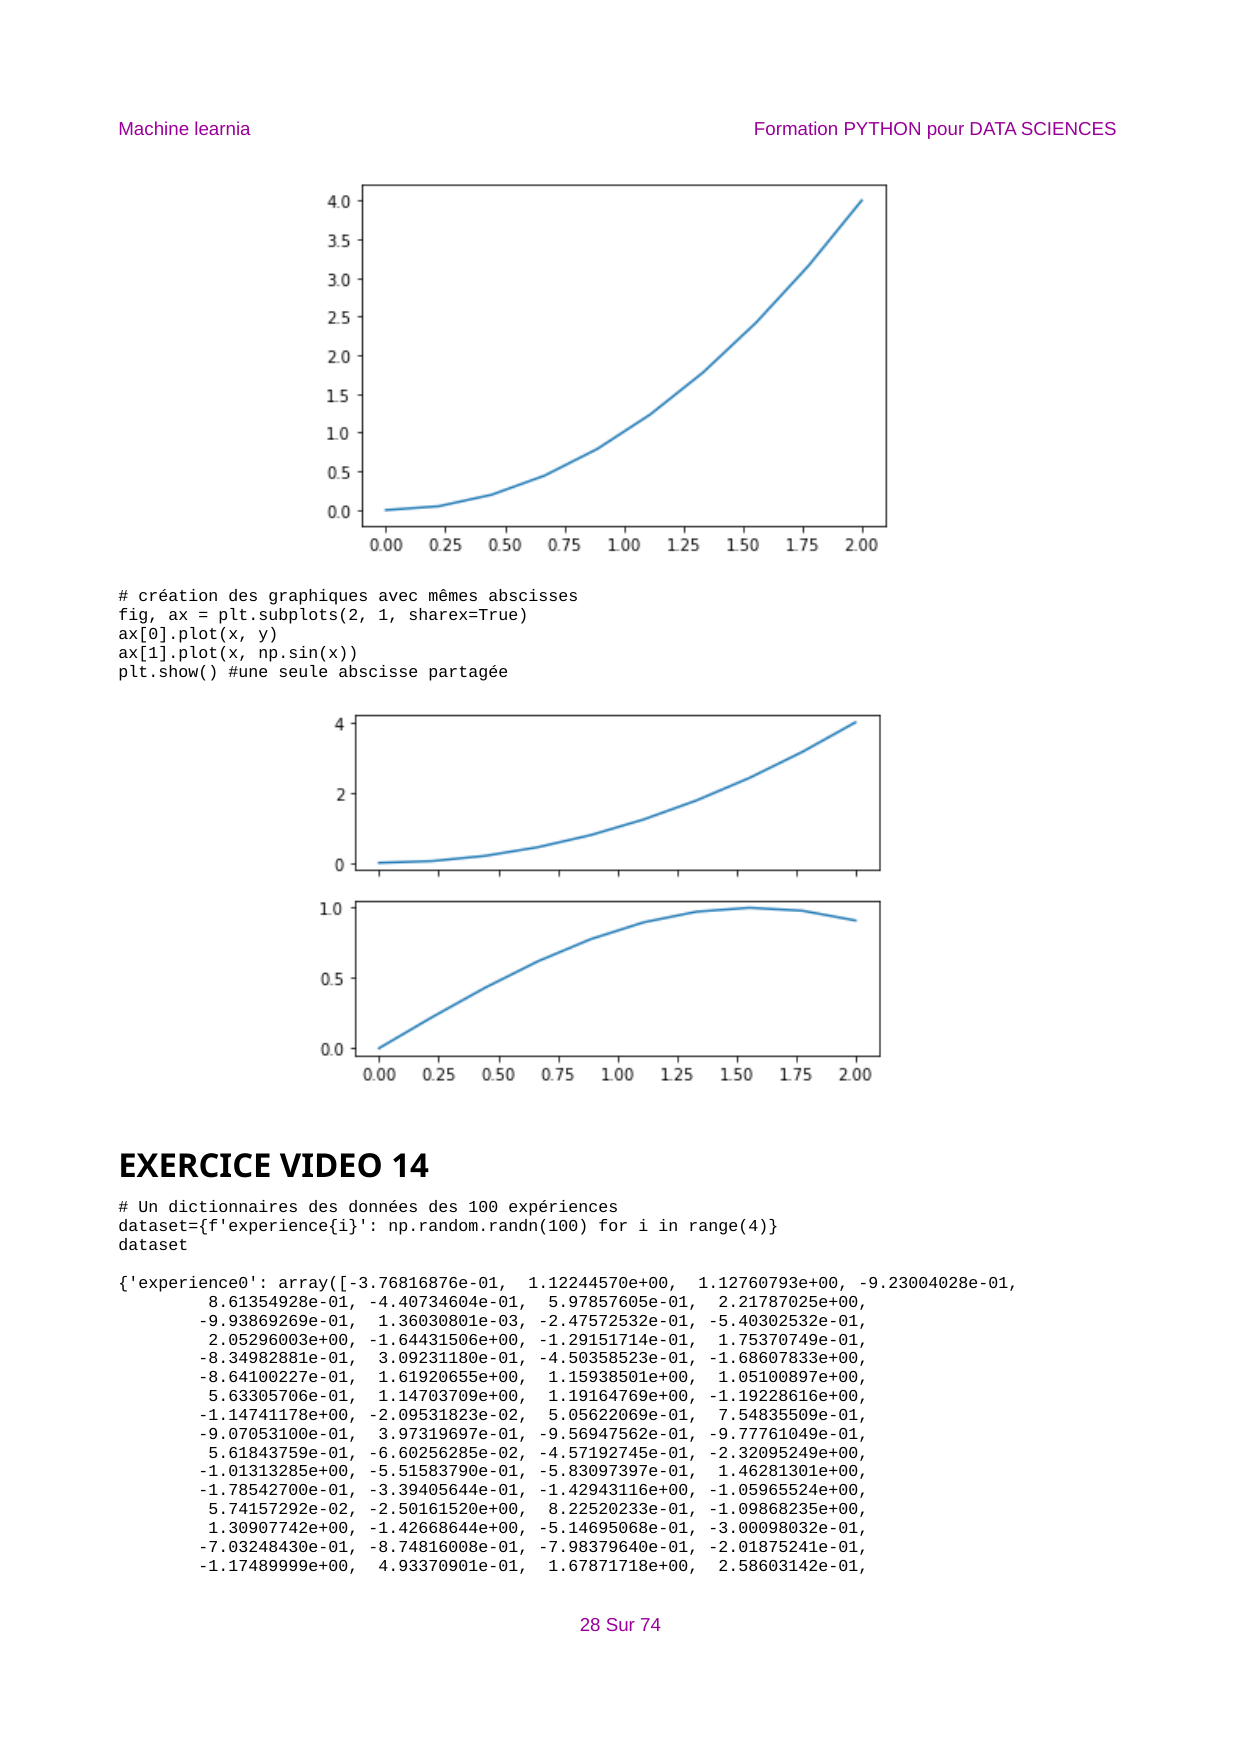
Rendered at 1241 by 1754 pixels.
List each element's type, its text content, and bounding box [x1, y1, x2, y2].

text ax[1].plot(x, np.sin(x)) [118, 644, 1122, 663]
text -9.93869269e-01, 1.36030801e-03, -2.47572532e-01, -5.40302532e-01, [118, 1312, 1122, 1331]
text # Un dictionnaires des données des 100 expériences [118, 1199, 1122, 1218]
text 5.61843759e-01, -6.60256285e-02, -4.57192745e-01, -2.32095249e+00, [118, 1444, 1122, 1463]
text -1.01313285e+00, -5.51583790e-01, -5.83097397e-01, 1.46281301e+00, [118, 1463, 1122, 1482]
subtitle EXERCICE VIDEO 14 [118, 1142, 1122, 1187]
text -1.78542700e-01, -3.39405644e-01, -1.42943116e+00, -1.05965524e+00, [118, 1482, 1122, 1501]
text plt.show() #une seule abscisse partagée [118, 663, 1122, 682]
text -1.17489999e+00, 4.93370901e-01, 1.67871718e+00, 2.58603142e-01, [118, 1557, 1122, 1576]
text 8.61354928e-01, -4.40734604e-01, 5.97857605e-01, 2.21787025e+00, [118, 1293, 1122, 1312]
text dataset={f'experience{i}': np.random.randn(100) for i in range(4)} [118, 1218, 1122, 1237]
text {'experience0': array([-3.76816876e-01, 1.12244570e+00, 1.12760793e+00, -9.23004028e-01, [118, 1274, 1122, 1293]
text 5.63305706e-01, 1.14703709e+00, 1.19164769e+00, -1.19228616e+00, [118, 1388, 1122, 1406]
text dataset [118, 1237, 1122, 1256]
text -9.07053100e-01, 3.97319697e-01, -9.56947562e-01, -9.77761049e-01, [118, 1425, 1122, 1444]
text 5.74157292e-02, -2.50161520e+00, 8.22520233e-01, -1.09868235e+00, [118, 1501, 1122, 1519]
text 1.30907742e+00, -1.42668644e+00, -5.14695068e-01, -3.00098032e-01, [118, 1519, 1122, 1538]
text -8.34982881e-01, 3.09231180e-01, -4.50358523e-01, -1.68607833e+00, [118, 1350, 1122, 1369]
text 2.05296003e+00, -1.64431506e+00, -1.29151714e-01, 1.75370749e-01, [118, 1331, 1122, 1350]
text ax[0].plot(x, y) [118, 626, 1122, 644]
text fig, ax = plt.subplots(2, 1, sharex=True) [118, 607, 1122, 626]
text -8.64100227e-01, 1.61920655e+00, 1.15938501e+00, 1.05100897e+00, [118, 1369, 1122, 1388]
picture [312, 169, 928, 570]
picture [313, 701, 928, 1098]
text -7.03248430e-01, -8.74816008e-01, -7.98379640e-01, -2.01875241e-01, [118, 1538, 1122, 1557]
text -1.14741178e+00, -2.09531823e-02, 5.05622069e-01, 7.54835509e-01, [118, 1406, 1122, 1425]
text # création des graphiques avec mêmes abscisses [118, 588, 1122, 607]
